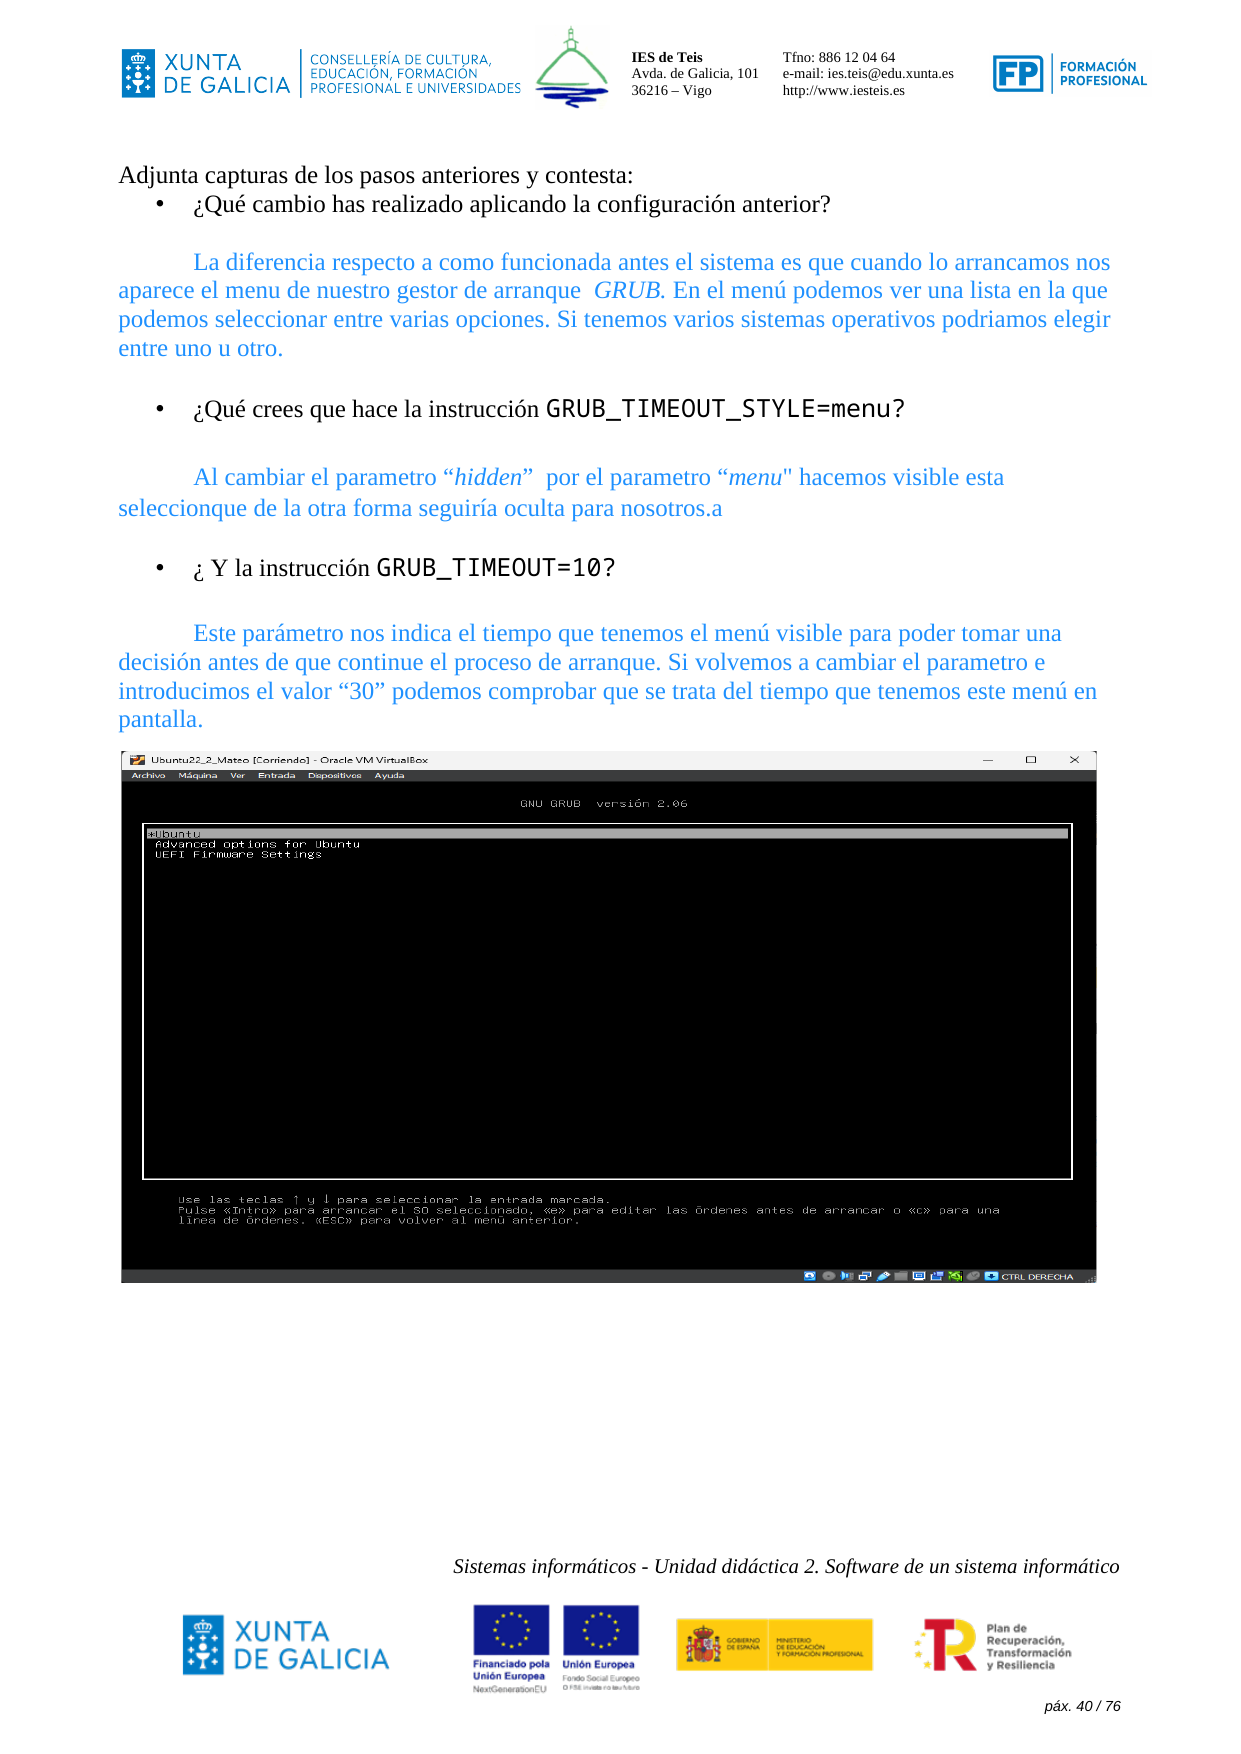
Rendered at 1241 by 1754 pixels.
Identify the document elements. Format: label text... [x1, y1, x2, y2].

text La diferencia respecto a como funcionada antes el sistema es que cuando lo arrancamos nos aparece el menu de nuestro gestor de arranque GRUB. En el menú podemos ver una lista en la que podemos seleccionar entre varias opciones. Si tenemos varios sistemas operativos podriamos elegir entre uno u otro. [118, 247, 1122, 362]
text Adjunta capturas de los pasos anteriores y contesta: [118, 160, 1122, 189]
list ¿Qué crees que hace la instrucción GRUB_TIMEOUT_STYLE=menu? [156, 390, 1122, 424]
picture [182, 1593, 1085, 1700]
picture [534, 25, 611, 110]
text Al cambiar el parametro “hidden” por el parametro “menu" hacemos visible esta seleccionque de la otra forma seguiría oculta para nosotros.a [118, 458, 1122, 521]
picture [121, 751, 1097, 1283]
picture [989, 50, 1153, 97]
text Este parámetro nos indica el tiempo que tenemos el menú visible para poder tomar una decisión antes de que continue el proceso de arranque. Si volvemos a cambiar el parametro e introducimos el valor “30” podemos comprobar que se trata del tiempo que tenemos este menú en pantalla. [118, 618, 1122, 733]
list ¿Qué cambio has realizado aplicando la configuración anterior? [156, 189, 1122, 218]
picture [121, 49, 521, 98]
list ¿ Y la instrucción GRUB_TIMEOUT=10? [156, 550, 1122, 584]
